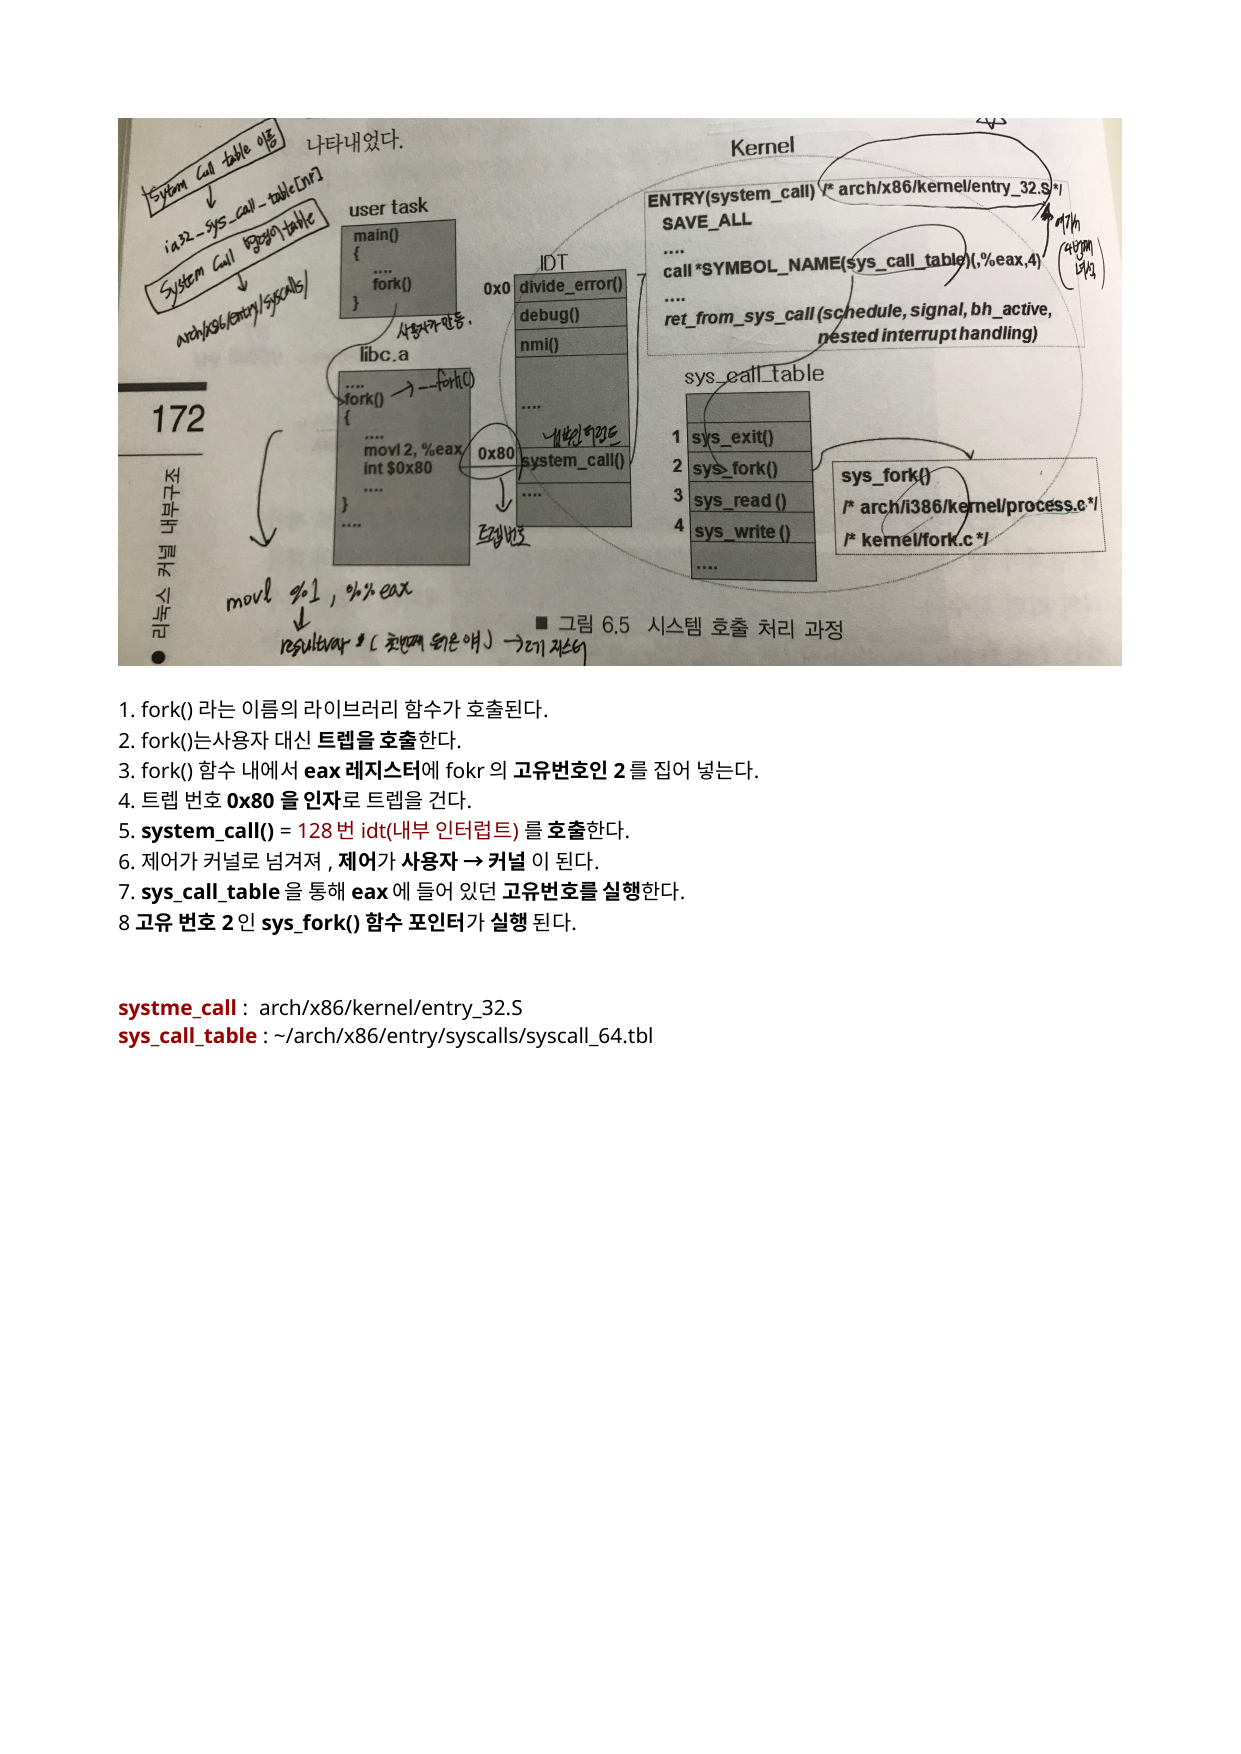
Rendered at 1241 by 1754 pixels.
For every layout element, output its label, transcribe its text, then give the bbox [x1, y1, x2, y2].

text systme_call : arch/x86/kernel/entry_32.S [118, 993, 1122, 1021]
text sys_call_table : ~/arch/x86/entry/syscalls/syscall_64.tbl [118, 1021, 1122, 1050]
picture [118, 198, 1123, 666]
text 8 고유 번호 2인 sys_fork() 함수 포인터가 실행 된다. [118, 906, 1122, 936]
text 4. 트렙 번호0x80 을 인자로 트렙을 건다. [118, 784, 1122, 815]
text 2. fork()는사용자 대신 트렙을 호출한다. [118, 724, 1122, 754]
text 1. fork() 라는 이름의 라이브러리 함수가 호출된다. [118, 693, 1122, 724]
text 3. fork() 함수 내에서 eax레지스터에 fokr의 고유번호인 2를 집어 넣는다. [118, 754, 1122, 784]
text 5. system_call() = 128번 idt(내부 인터럽트) 를 호출한다. [118, 815, 1122, 845]
text 7. sys_call_table을 통해 eax에 들어 있던 고유번호를 실행한다. [118, 875, 1122, 906]
text 6. 제어가 커널로 넘겨져 , 제어가 사용자 → 커널 이 된다. [118, 845, 1122, 875]
